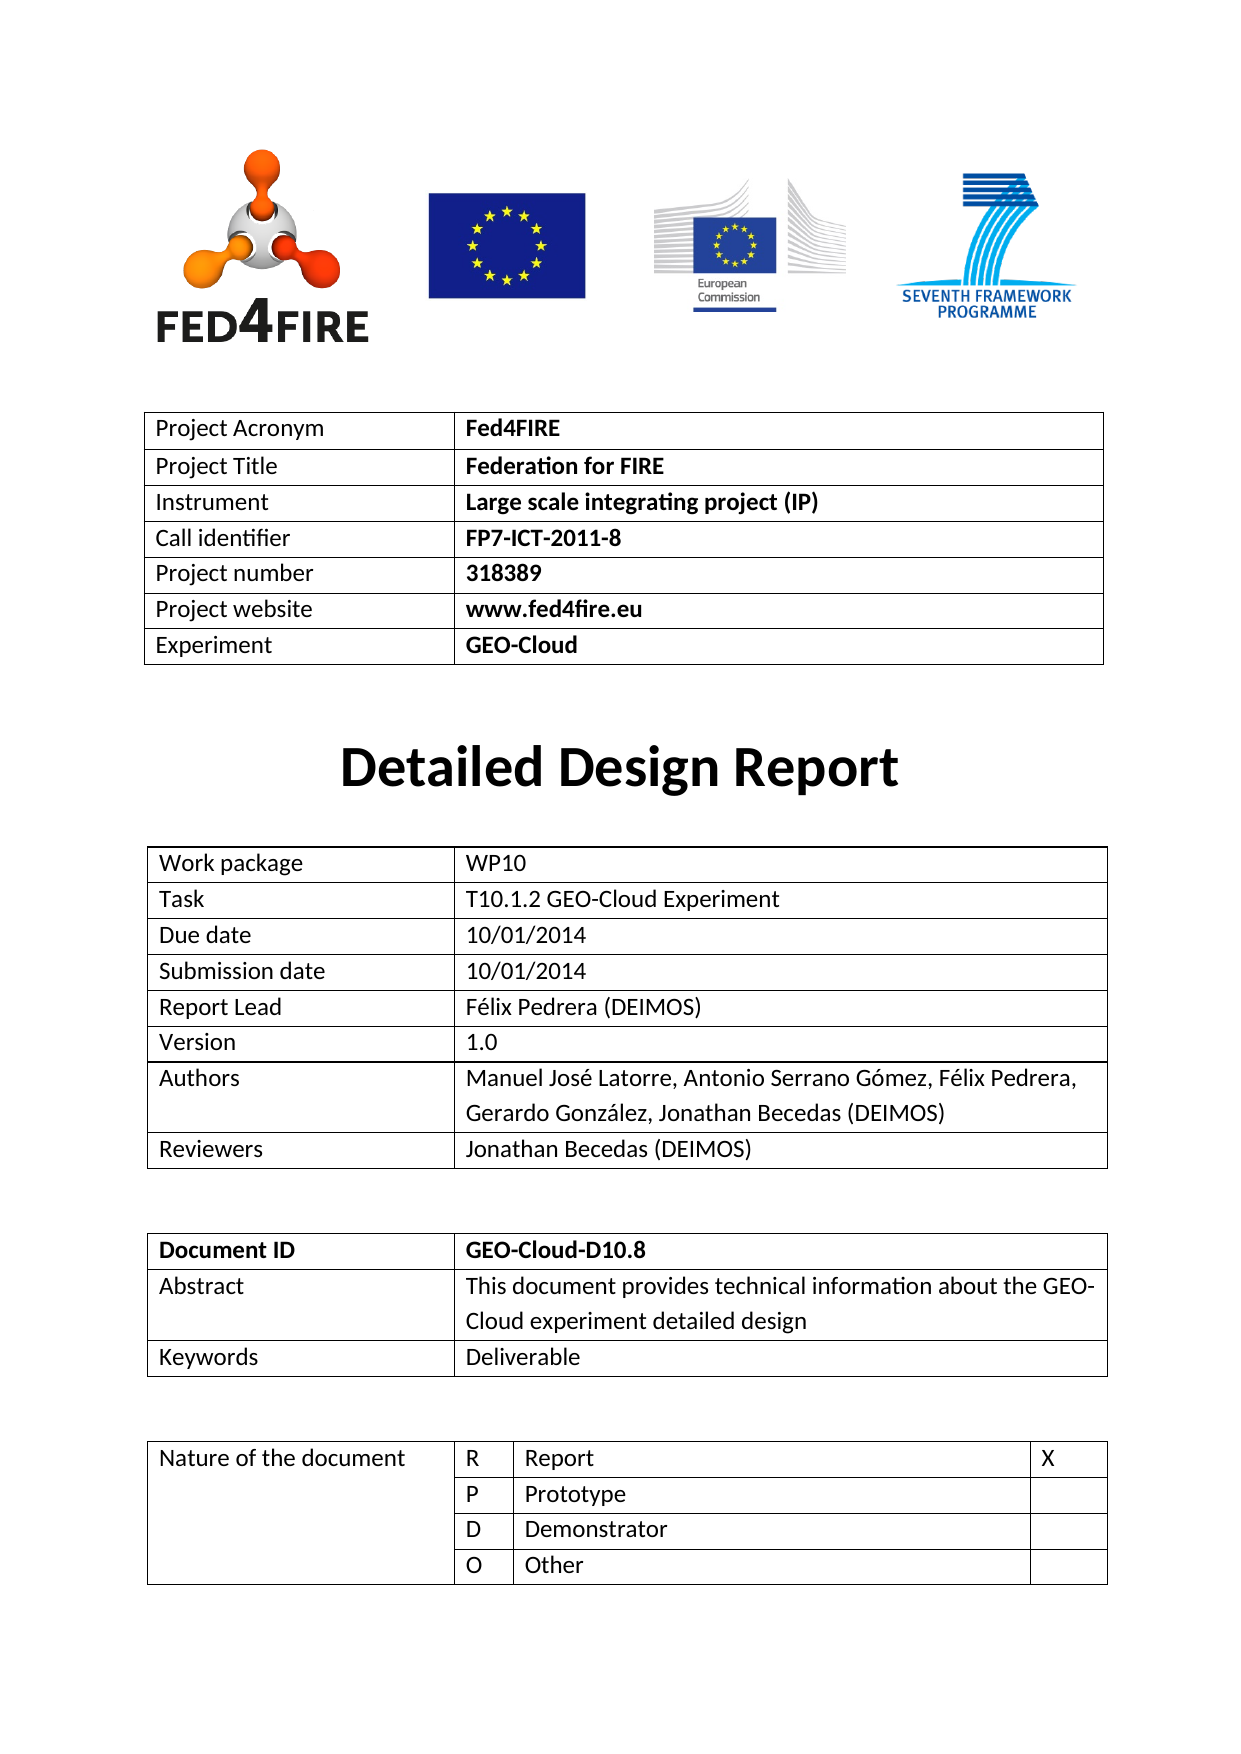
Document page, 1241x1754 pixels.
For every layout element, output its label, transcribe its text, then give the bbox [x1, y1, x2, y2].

table_cell Deliverable [455, 1341, 1107, 1376]
table_cell [1031, 1550, 1107, 1584]
table_cell Keywords [148, 1341, 454, 1376]
table_cell Report Lead [148, 991, 454, 1026]
table_cell Jonathan Becedas (DEIMOS) [455, 1133, 1107, 1168]
table_cell Authors [148, 1063, 454, 1132]
table_header Fed4FIRE [455, 413, 1103, 449]
table_cell [1031, 1478, 1107, 1513]
table_header [144, 148, 381, 347]
table_cell Call identifier [145, 522, 454, 557]
table_cell This document provides technical information about the GEO-Cloud experiment detailed design [455, 1270, 1107, 1340]
table_header Nature of the document [148, 1442, 454, 1584]
table_cell 318389 [455, 558, 1103, 592]
table_cell Manuel José Latorre, Antonio Serrano Gómez, Félix Pedrera, Gerardo González, Jonathan Becedas (DEIMOS) [455, 1063, 1107, 1132]
table_cell www.fed4fire.eu [455, 594, 1103, 628]
table_cell D [455, 1514, 513, 1548]
table_cell P [455, 1478, 513, 1513]
table_cell Project Title [145, 450, 454, 485]
table_header [632, 148, 868, 347]
table_cell Project number [145, 558, 454, 592]
table_header Project Acronym [145, 413, 454, 449]
table_cell Project website [145, 594, 454, 628]
table_cell Reviewers [148, 1133, 454, 1168]
table_cell Experiment [145, 629, 454, 664]
table_header Document ID [148, 1234, 454, 1269]
table_cell O [455, 1550, 513, 1584]
table_cell GEO-Cloud [455, 629, 1103, 664]
table_cell FP7-ICT-2011-8 [455, 522, 1103, 557]
table_cell Version [148, 1027, 454, 1061]
table_cell Instrument [145, 486, 454, 521]
table_cell Submission date [148, 955, 454, 990]
table_cell 1.0 [455, 1027, 1107, 1061]
table_header WP10 [455, 848, 1107, 882]
table_cell Félix Pedrera (DEIMOS) [455, 991, 1107, 1026]
table_cell Abstract [148, 1270, 454, 1340]
table_cell Large scale integrating project (IP) [455, 486, 1103, 521]
table_header [381, 148, 632, 347]
table_cell Demonstrator [514, 1514, 1030, 1548]
table_cell Due date [148, 919, 454, 954]
table_header GEO-Cloud-D10.8 [455, 1234, 1107, 1269]
table_cell Other [514, 1550, 1030, 1584]
table_header Report [514, 1442, 1030, 1477]
table_cell 10/01/2014 [455, 919, 1107, 954]
table_header R [455, 1442, 513, 1477]
table_cell [1031, 1514, 1107, 1548]
table_header X [1031, 1442, 1107, 1477]
table_cell T10.1.2 GEO-Cloud Experiment [455, 883, 1107, 918]
table_cell Task [148, 883, 454, 918]
table_cell 10/01/2014 [455, 955, 1107, 990]
table_header Work package [148, 848, 454, 882]
text Detailed Design Report [148, 729, 1092, 801]
table_header [868, 148, 1104, 347]
table_cell Prototype [514, 1478, 1030, 1513]
table_cell Federation for FIRE [455, 450, 1103, 485]
